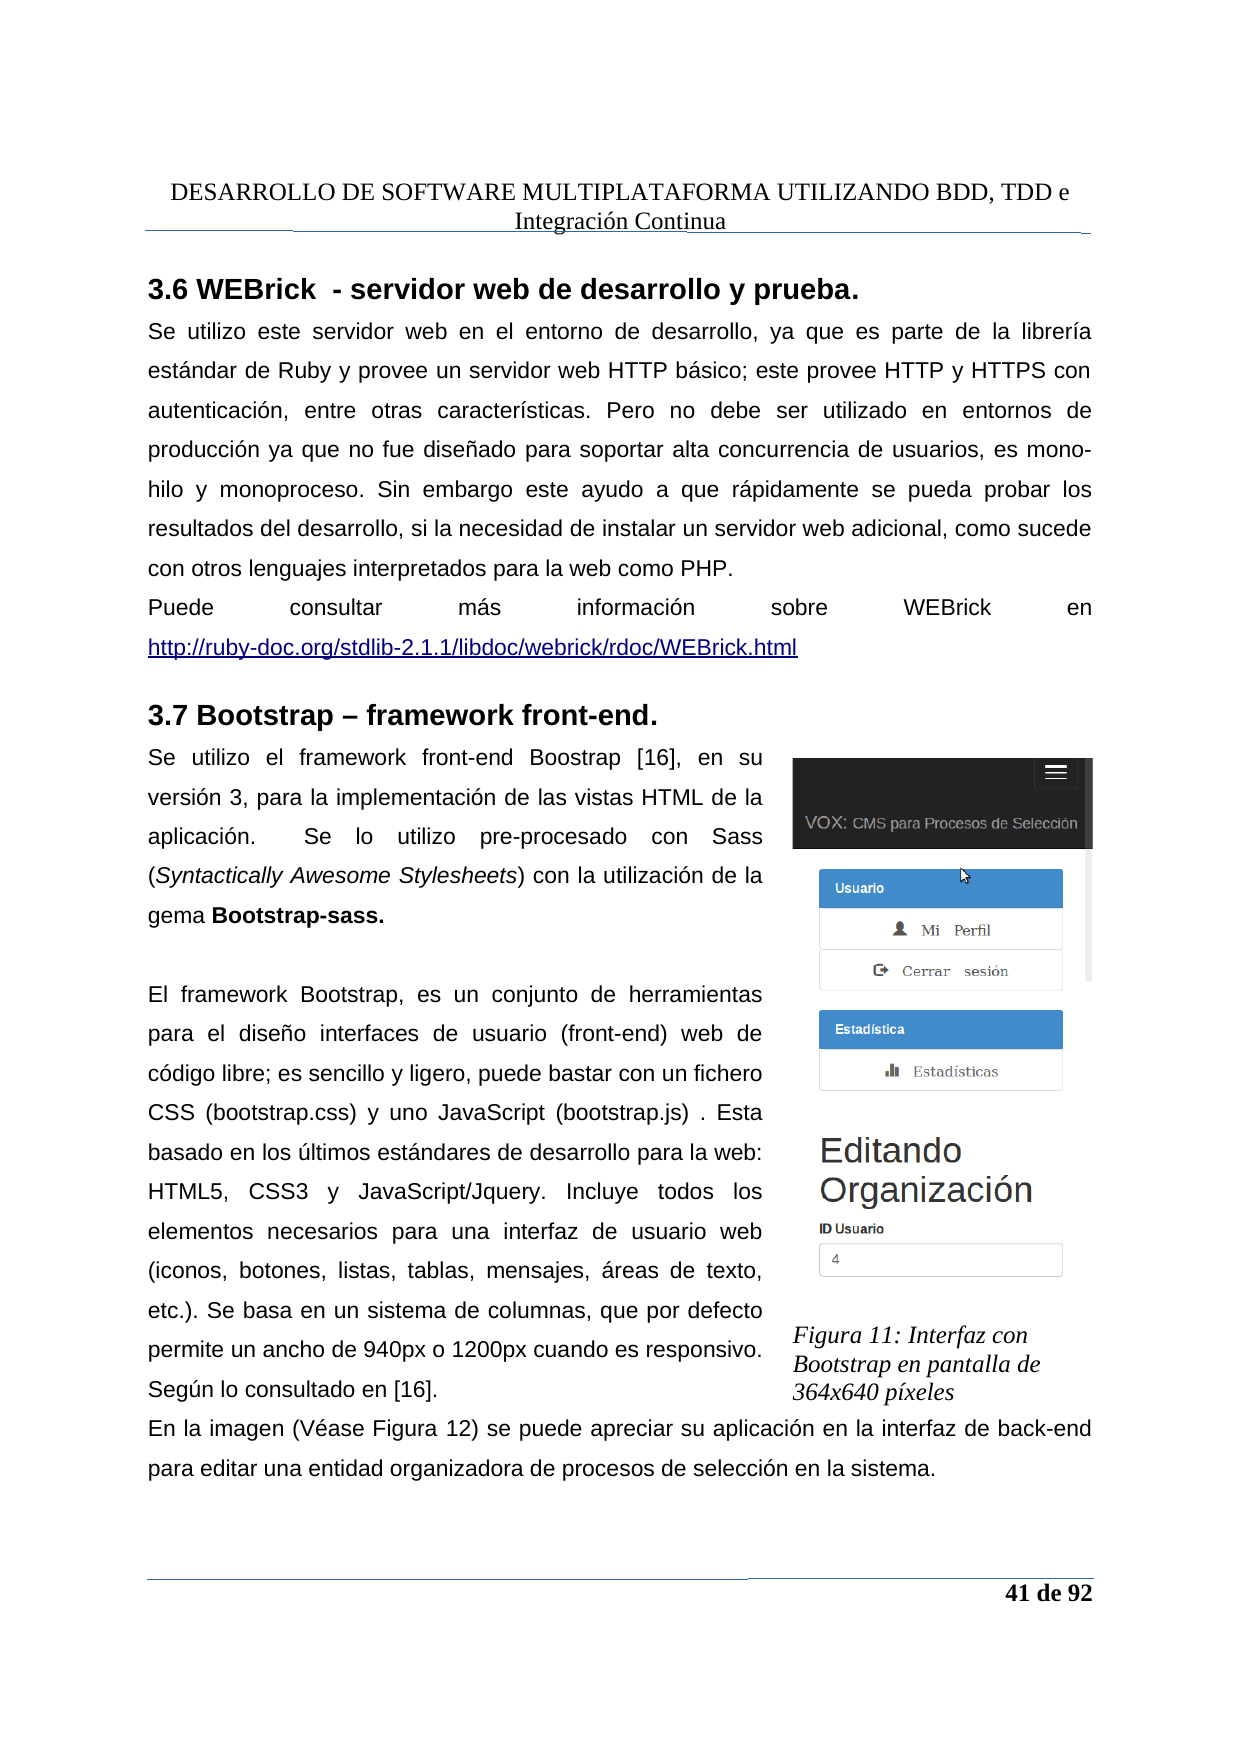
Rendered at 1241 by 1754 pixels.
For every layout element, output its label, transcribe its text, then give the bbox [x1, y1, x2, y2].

subtitle 3.6 WEBrick - servidor web de desarrollo y prueba. [148, 272, 1093, 305]
text Puede consultar más información sobre WEBrick en http://ruby-doc.org/stdlib-2.1.1/libdoc/webrick/rdoc/WEBrick.html [148, 594, 1093, 660]
subtitle 3.7 Bootstrap – framework front-end. [148, 698, 1093, 732]
text Se utilizo este servidor web en el entorno de desarrollo, ya que es parte de la librería estándar de Ruby y provee un servidor web HTTP básico; este provee HTTP y HTTPS con autenticación, entre otras características. Pero no debe ser utilizado en entornos de producción ya que no fue diseñado para soportar alta concurrencia de usuarios, es mono-hilo y monoproceso. Sin embargo este ayudo a que rápidamente se pueda probar los resultados del desarrollo, si la necesidad de instalar un servidor web adicional, como sucede con otros lenguajes interpretados para la web como PHP. [148, 318, 1093, 581]
text El framework Bootstrap, es un conjunto de herramientas para el diseño interfaces de usuario (front-end) web de código libre; es sencillo y ligero, puede bastar con un fichero CSS (bootstrap.css) y uno JavaScript (bootstrap.js) . Esta basado en los últimos estándares de desarrollo para la web: HTML5, CSS3 y JavaScript/Jquery. Incluye todos los elementos necesarios para una interfaz de usuario web (iconos, botones, listas, tablas, mensajes, áreas de texto, etc.). Se basa en un sistema de columnas, que por defecto permite un ancho de 940px o 1200px cuando es responsivo. Según lo consultado en [16]. [148, 981, 793, 1402]
text Figura 11: Interfaz con Bootstrap en pantalla de 364x640 píxeles [793, 1320, 1093, 1406]
text [793, 1279, 1093, 1320]
text Se utilizo el framework front-end Boostrap [16], en su versión 3, para la implementación de las vistas HTML de la aplicación. Se lo utilizo pre-procesado con Sass (Syntactically Awesome Stylesheets) con la utilización de la gema Bootstrap-sass. [148, 744, 1093, 928]
text En la imagen (Véase Figura 12) se puede apreciar su aplicación en la interfaz de back-end para editar una entidad organizadora de procesos de selección en la sistema. [148, 1415, 1093, 1481]
picture [792, 758, 1093, 1279]
